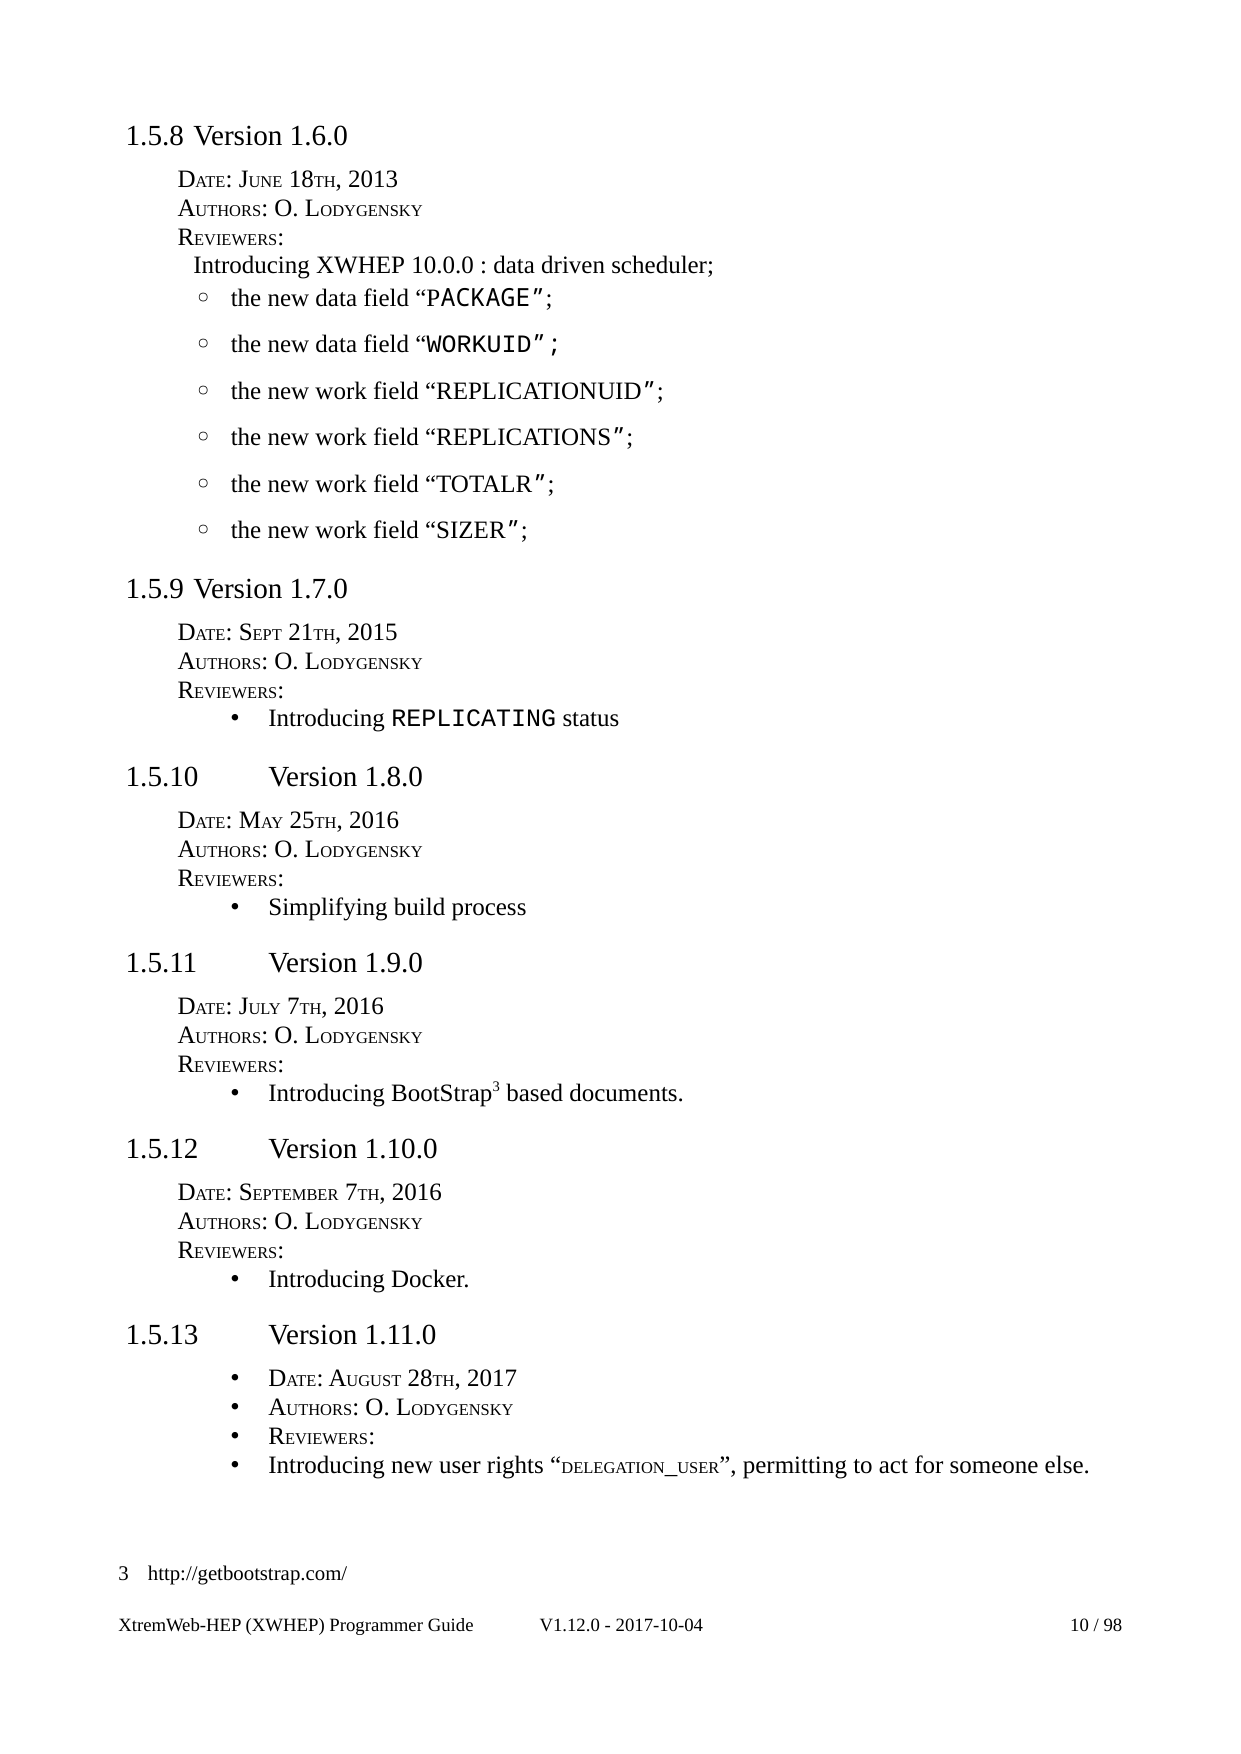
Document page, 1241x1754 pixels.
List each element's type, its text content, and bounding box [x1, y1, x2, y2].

subtitle Version 1.9.0 [118, 945, 1122, 979]
text Reviewers: [177, 1235, 1122, 1264]
subtitle Version 1.7.0 [118, 571, 1122, 605]
text Authors: O. Lodygensky [177, 834, 1122, 863]
list the new work field “TOTALR”; [193, 466, 1122, 500]
list Authors: O. Lodygensky [231, 1392, 1122, 1421]
list the new work field “REPLICATIONUID”; [193, 372, 1122, 407]
subtitle Version 1.6.0 [118, 118, 1122, 152]
text Date: July 7th, 2016 [177, 991, 1122, 1020]
text Authors: O. Lodygensky [177, 193, 1122, 222]
text Reviewers: [177, 1049, 1122, 1078]
subtitle Version 1.11.0 [118, 1317, 1122, 1351]
list Introducing Docker. [231, 1264, 1122, 1292]
list http://getbootstrap.com/ [118, 1561, 1122, 1585]
subtitle Version 1.10.0 [118, 1131, 1122, 1165]
list Introducing BootStrap based documents. [231, 1078, 1122, 1106]
list the new data field “PACKAGE”; [193, 279, 1122, 313]
list the new work field “REPLICATIONS”; [193, 419, 1122, 453]
list Date: August 28th, 2017 [231, 1363, 1122, 1392]
text Date: May 25th, 2016 [177, 805, 1122, 834]
list Reviewers: [231, 1421, 1122, 1450]
text Authors: O. Lodygensky [177, 646, 1122, 675]
list the new data field “WORKUID”; [193, 326, 1122, 360]
text Reviewers: [177, 863, 1122, 892]
text Date: June 18th, 2013 [177, 164, 1122, 193]
text Authors: O. Lodygensky [177, 1020, 1122, 1049]
list Introducing new user rights “delegation_user”, permitting to act for someone else. [231, 1450, 1122, 1478]
text Reviewers: [177, 675, 1122, 703]
text Authors: O. Lodygensky [177, 1206, 1122, 1235]
text Date: September 7th, 2016 [177, 1177, 1122, 1206]
text Reviewers: [177, 222, 1122, 250]
text Date: Sept 21th, 2015 [177, 617, 1122, 646]
subtitle Version 1.8.0 [118, 759, 1122, 793]
list Introducing REPLICATING status [231, 703, 1122, 734]
list Introducing XWHEP 10.0.0 : data driven scheduler; [156, 250, 1122, 279]
list the new work field “SIZER”; [193, 512, 1122, 546]
list Simplifying build process [231, 892, 1122, 920]
